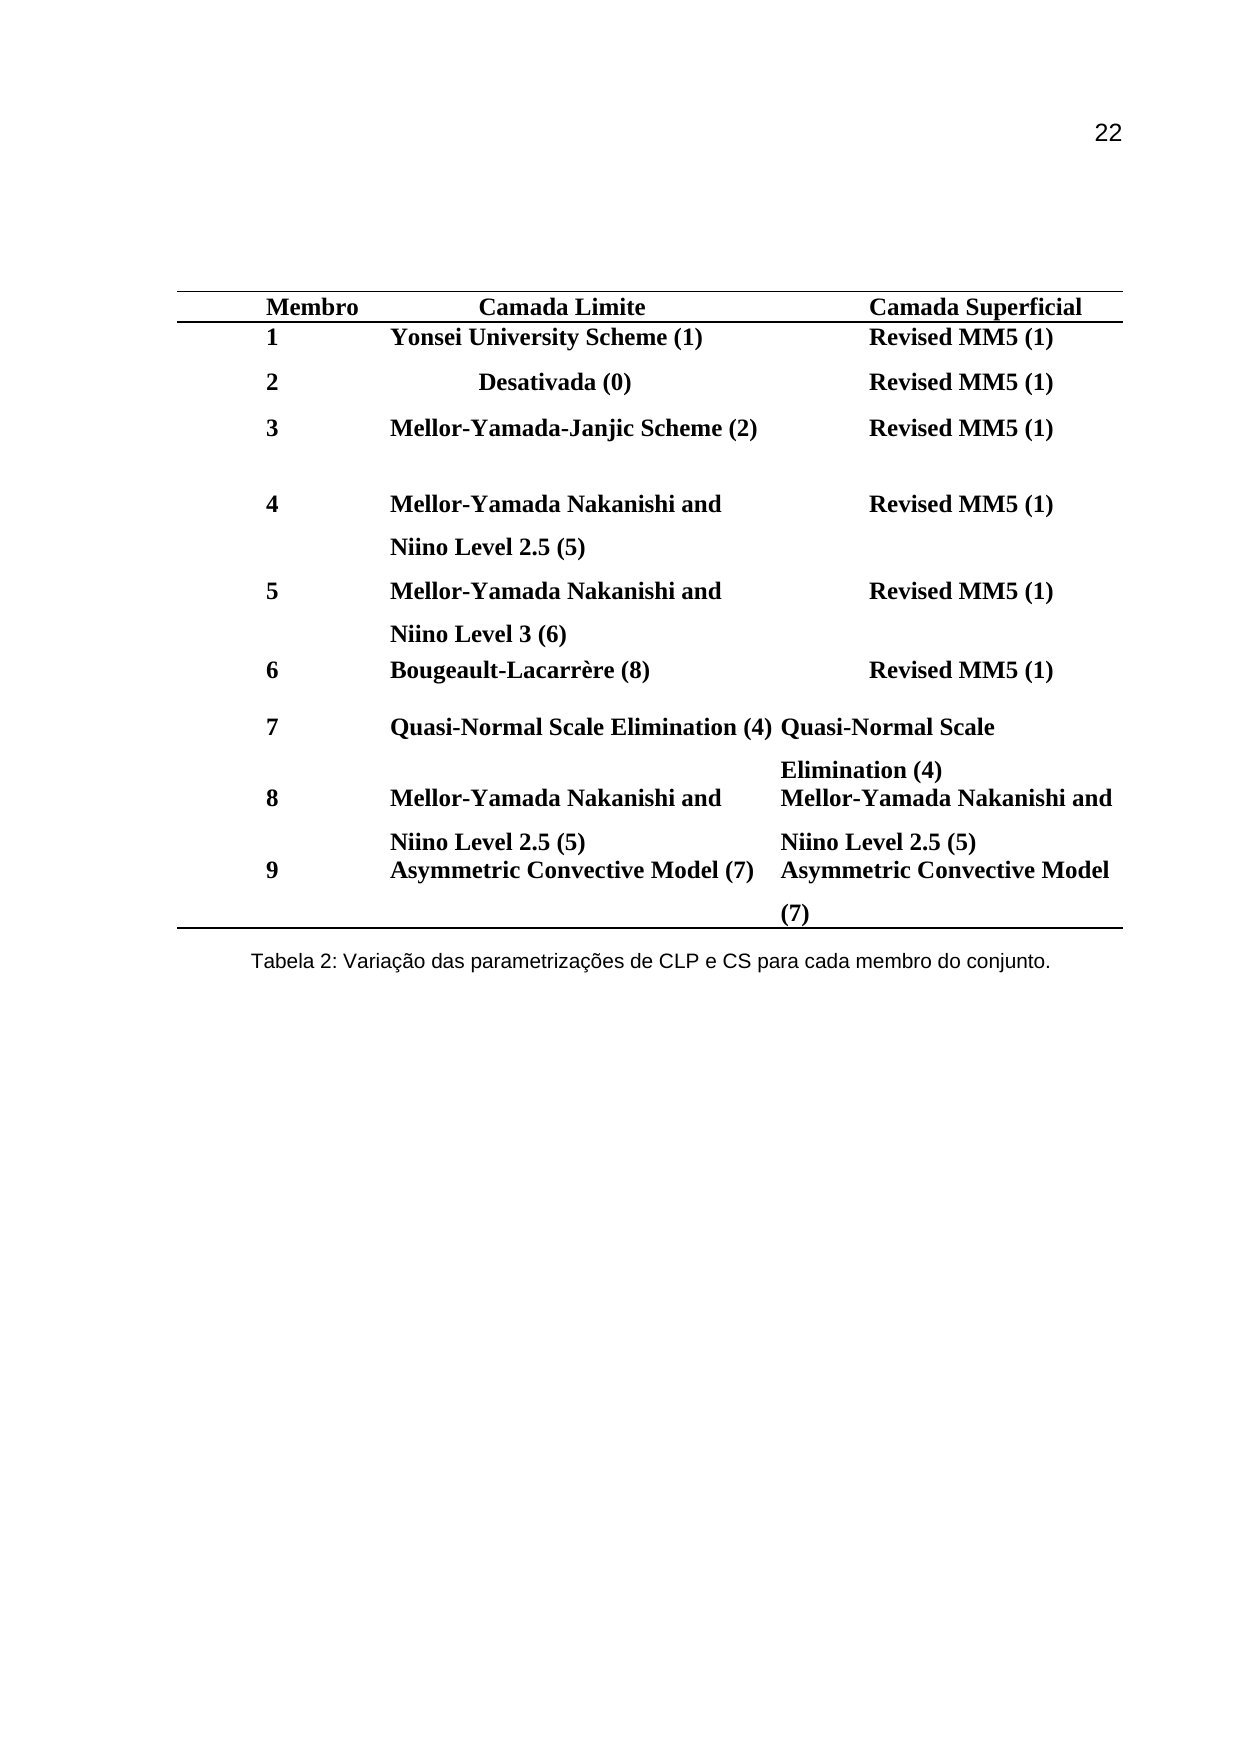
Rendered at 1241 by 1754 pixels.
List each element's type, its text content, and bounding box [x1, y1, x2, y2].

table_cell Bougeault-Lacarrère (8) [390, 656, 780, 712]
table_cell Revised MM5 (1) [780, 489, 1122, 576]
table_cell Mellor-Yamada Nakanishi and Niino Level 2.5 (5) [390, 784, 780, 855]
table_cell 4 [177, 489, 390, 576]
table_header Camada Limite [390, 292, 780, 321]
table_cell 1 [177, 323, 390, 367]
table_cell Revised MM5 (1) [780, 323, 1122, 367]
table_cell Revised MM5 (1) [780, 656, 1122, 712]
table_cell 3 [177, 413, 390, 489]
table_cell Desativada (0) [390, 367, 780, 413]
table_cell 7 [177, 712, 390, 783]
table_cell Revised MM5 (1) [780, 576, 1122, 656]
table_cell 8 [177, 784, 390, 855]
table_cell Revised MM5 (1) [780, 413, 1122, 489]
table_cell Asymmetric Convective Model (7) [780, 855, 1122, 927]
table_header Camada Superficial [780, 292, 1122, 321]
text Tabela 2: Variação das parametrizações de CLP e CS para cada membro do conjunto. [177, 929, 1122, 972]
table_header Membro [177, 292, 390, 321]
table_cell 9 [177, 855, 390, 927]
table_cell Asymmetric Convective Model (7) [390, 855, 780, 927]
table_cell Mellor-Yamada-Janjic Scheme (2) [390, 413, 780, 489]
table_cell Quasi-Normal Scale Elimination (4) [780, 712, 1122, 783]
table_cell Yonsei University Scheme (1) [390, 323, 780, 367]
table_cell Revised MM5 (1) [780, 367, 1122, 413]
table_cell Mellor-Yamada Nakanishi and Niino Level 2.5 (5) [390, 489, 780, 576]
table_cell Mellor-Yamada Nakanishi and Niino Level 3 (6) [390, 576, 780, 656]
table_cell Quasi-Normal Scale Elimination (4) [390, 712, 780, 783]
table_cell 5 [177, 576, 390, 656]
table_cell 2 [177, 367, 390, 413]
table_cell Mellor-Yamada Nakanishi and Niino Level 2.5 (5) [780, 784, 1122, 855]
table_cell 6 [177, 656, 390, 712]
